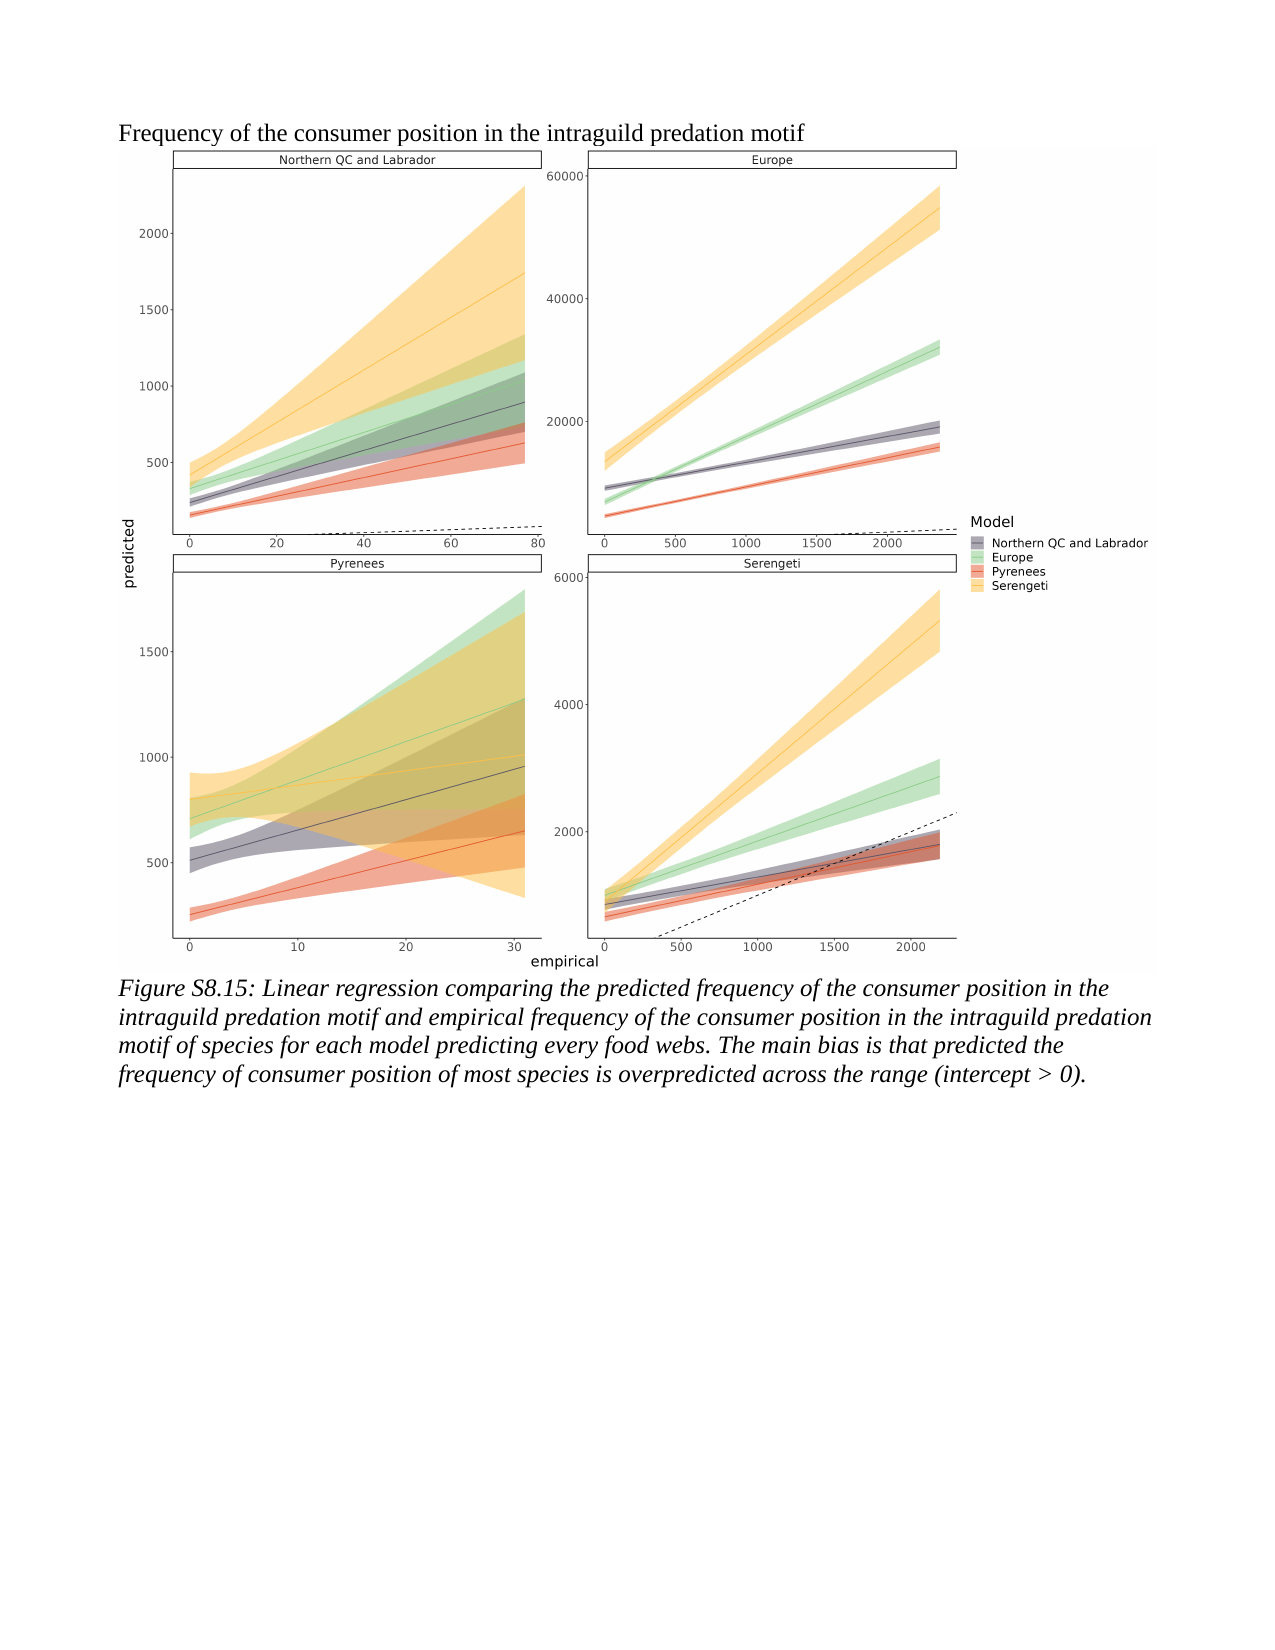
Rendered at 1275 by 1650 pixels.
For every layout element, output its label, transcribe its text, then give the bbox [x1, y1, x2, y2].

text Figure S8.15: Linear regression comparing the predicted frequency of the consumer position in the intraguild predation motif and empirical frequency of the consumer position in the intraguild predation motif of species for each model predicting every food webs. The main bias is that predicted the frequency of consumer position of most species is overpredicted across the range (intercept > 0). [118, 974, 1157, 1088]
picture [118, 146, 1157, 974]
text Frequency of the consumer position in the intraguild predation motif [118, 118, 1157, 146]
